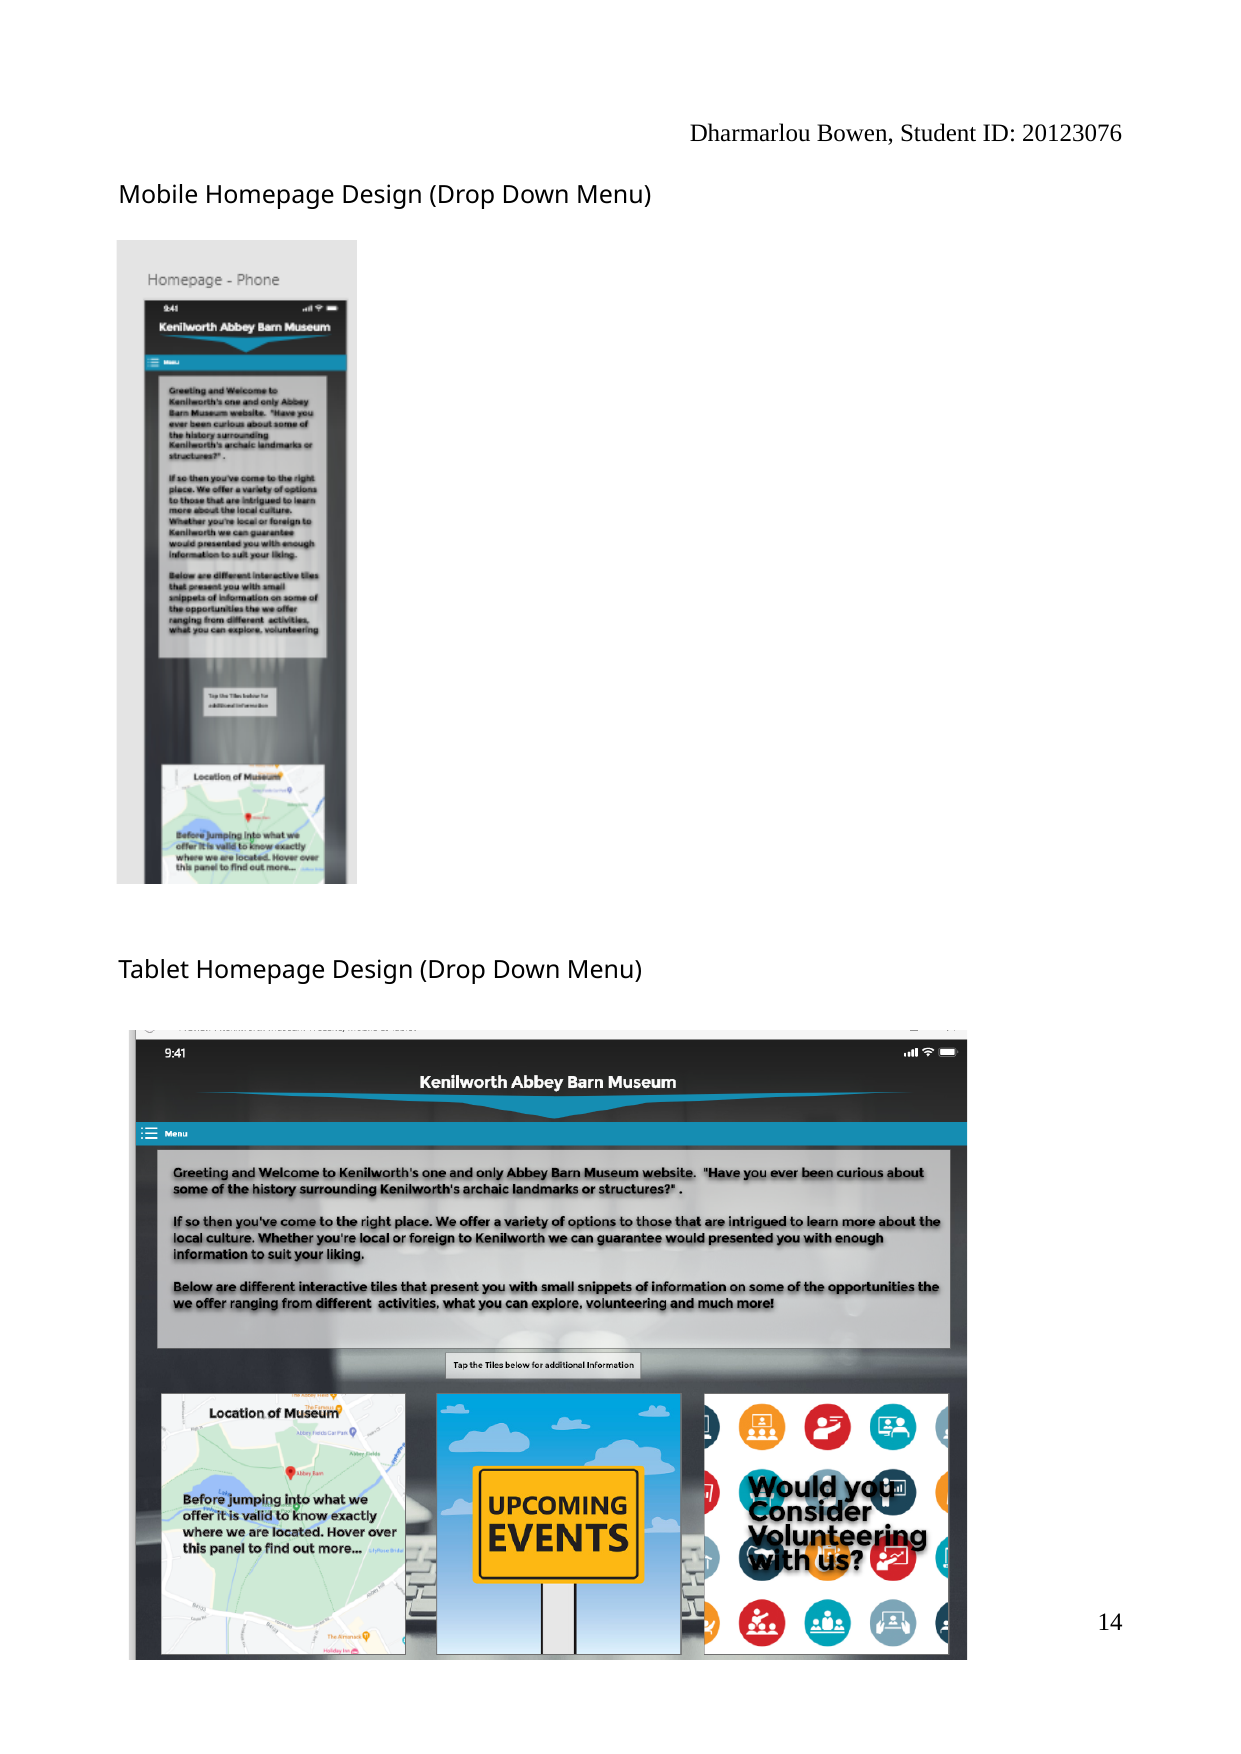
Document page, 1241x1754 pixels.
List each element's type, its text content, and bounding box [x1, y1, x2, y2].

text Tablet Homepage Design (Drop Down Menu) [118, 952, 1122, 986]
picture [128, 1030, 815, 1660]
text Mobile Homepage Design (Drop Down Menu) [118, 176, 1122, 210]
picture [132, 240, 233, 884]
